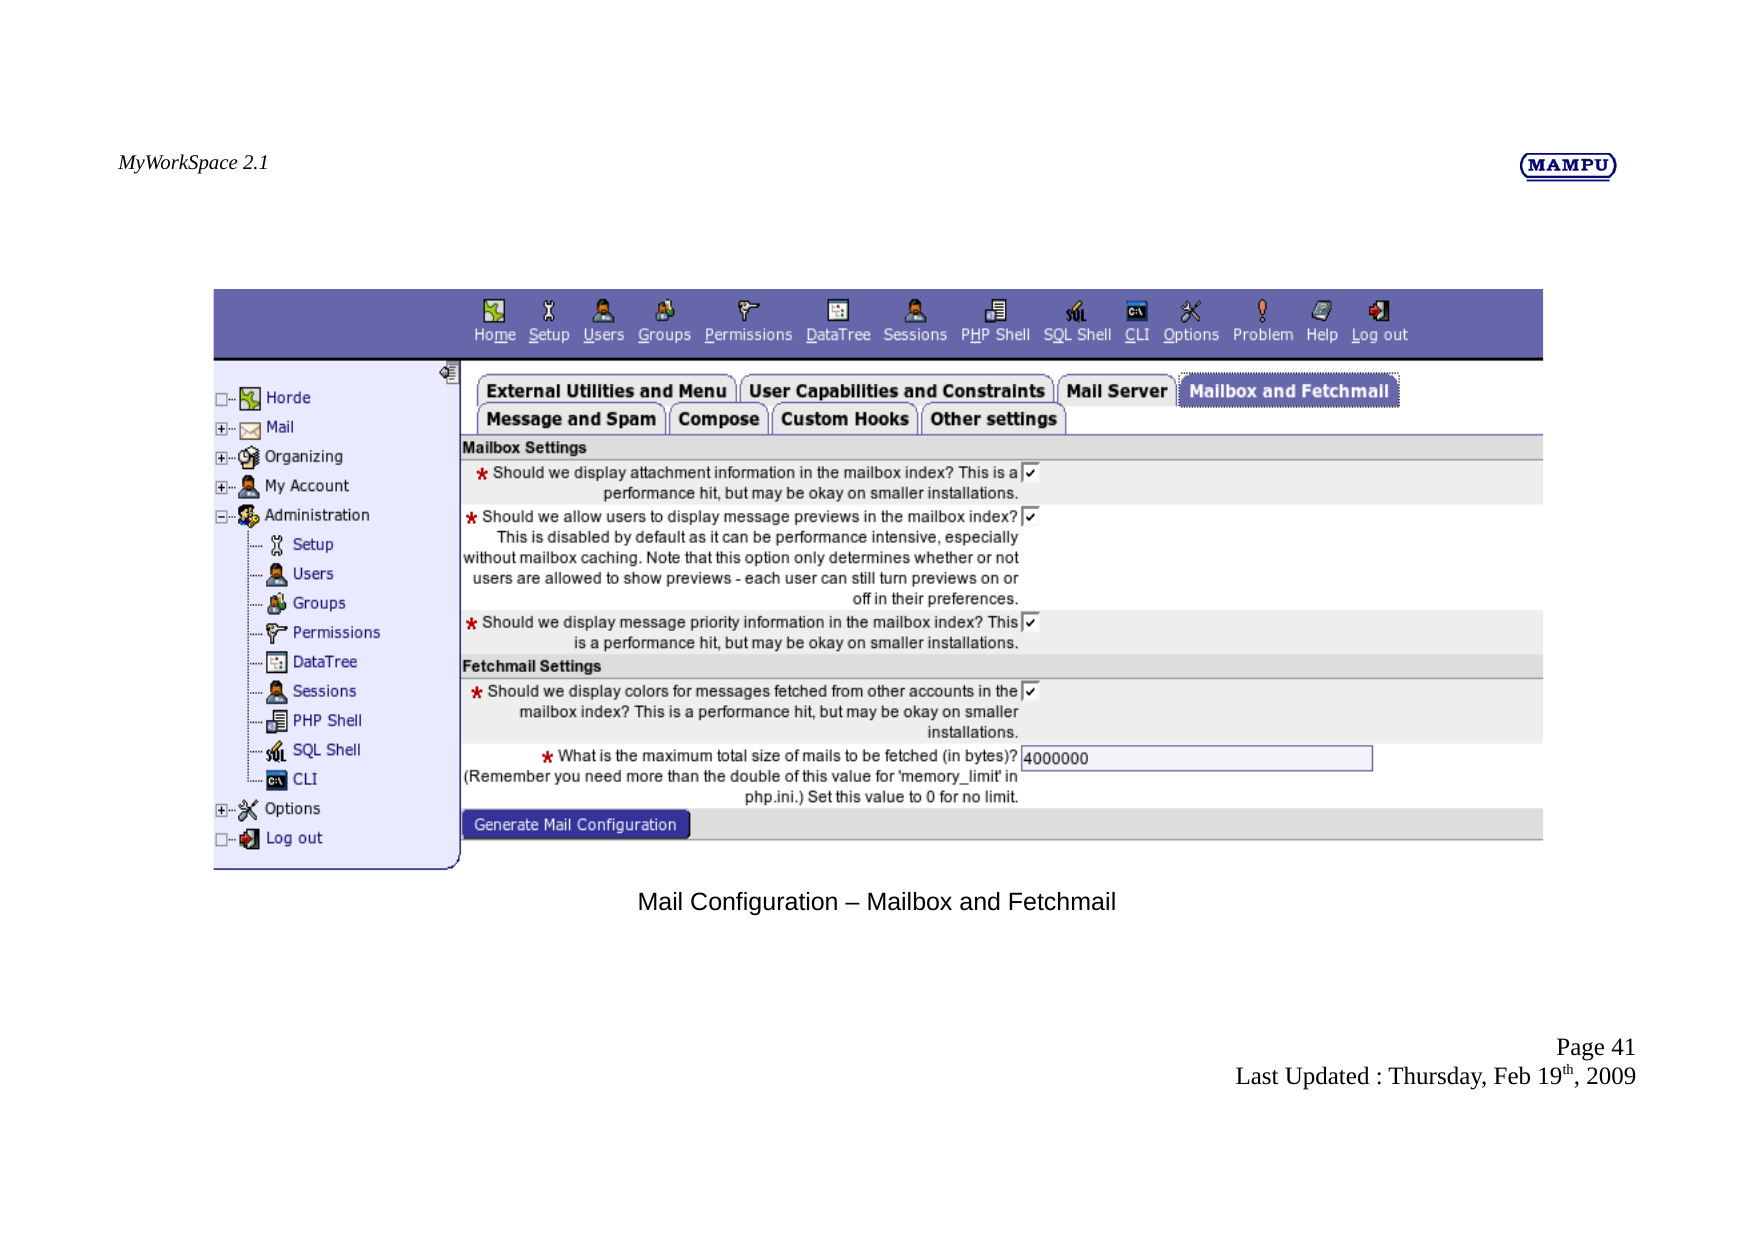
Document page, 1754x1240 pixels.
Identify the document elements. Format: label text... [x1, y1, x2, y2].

picture [213, 289, 1544, 873]
picture [1517, 150, 1622, 183]
text Mail Configuration – Mailbox and Fetchmail [118, 295, 1636, 916]
